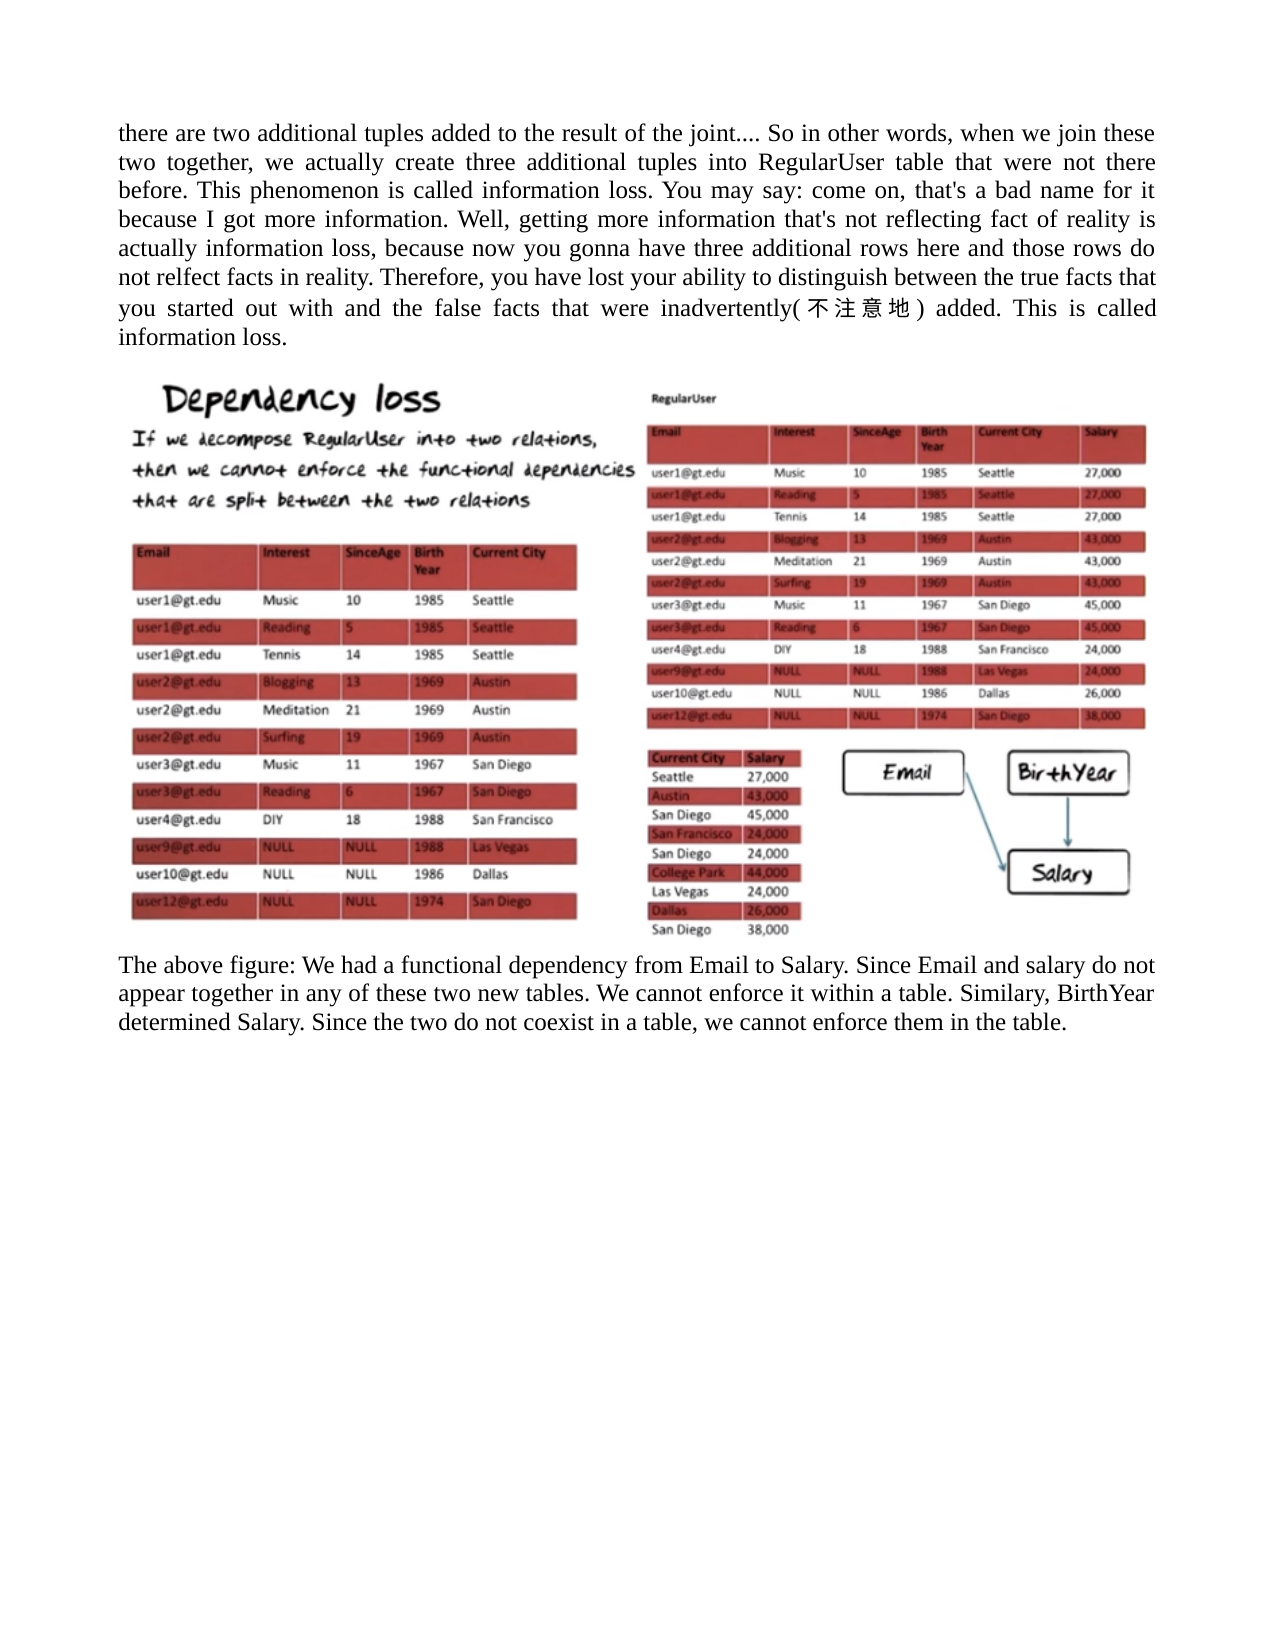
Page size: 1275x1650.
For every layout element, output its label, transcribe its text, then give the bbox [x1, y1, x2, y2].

text The above figure: We had a functional dependency from Email to Salary. Since Email and salary do not appear together in any of these two new tables. We cannot enforce it within a table. Similary, BirthYear determined Salary. Since the two do not coexist in a table, we cannot enforce them in the table. [118, 950, 1157, 1036]
picture [118, 379, 1157, 950]
text there are two additional tuples added to the result of the joint.... So in other words, when we join these two together, we actually create three additional tuples into RegularUser table that were not there before. This phenomenon is called information loss. You may say: come on, that's a bad name for it because I got more information. Well, getting more information that's not reflecting fact of reality is actually information loss, because now you gonna have three additional rows here and those rows do not relfect facts in reality. Therefore, you have lost your ability to distinguish between the true facts that you started out with and the false facts that were inadvertently(不注意地) added. This is called information loss. [118, 118, 1157, 351]
